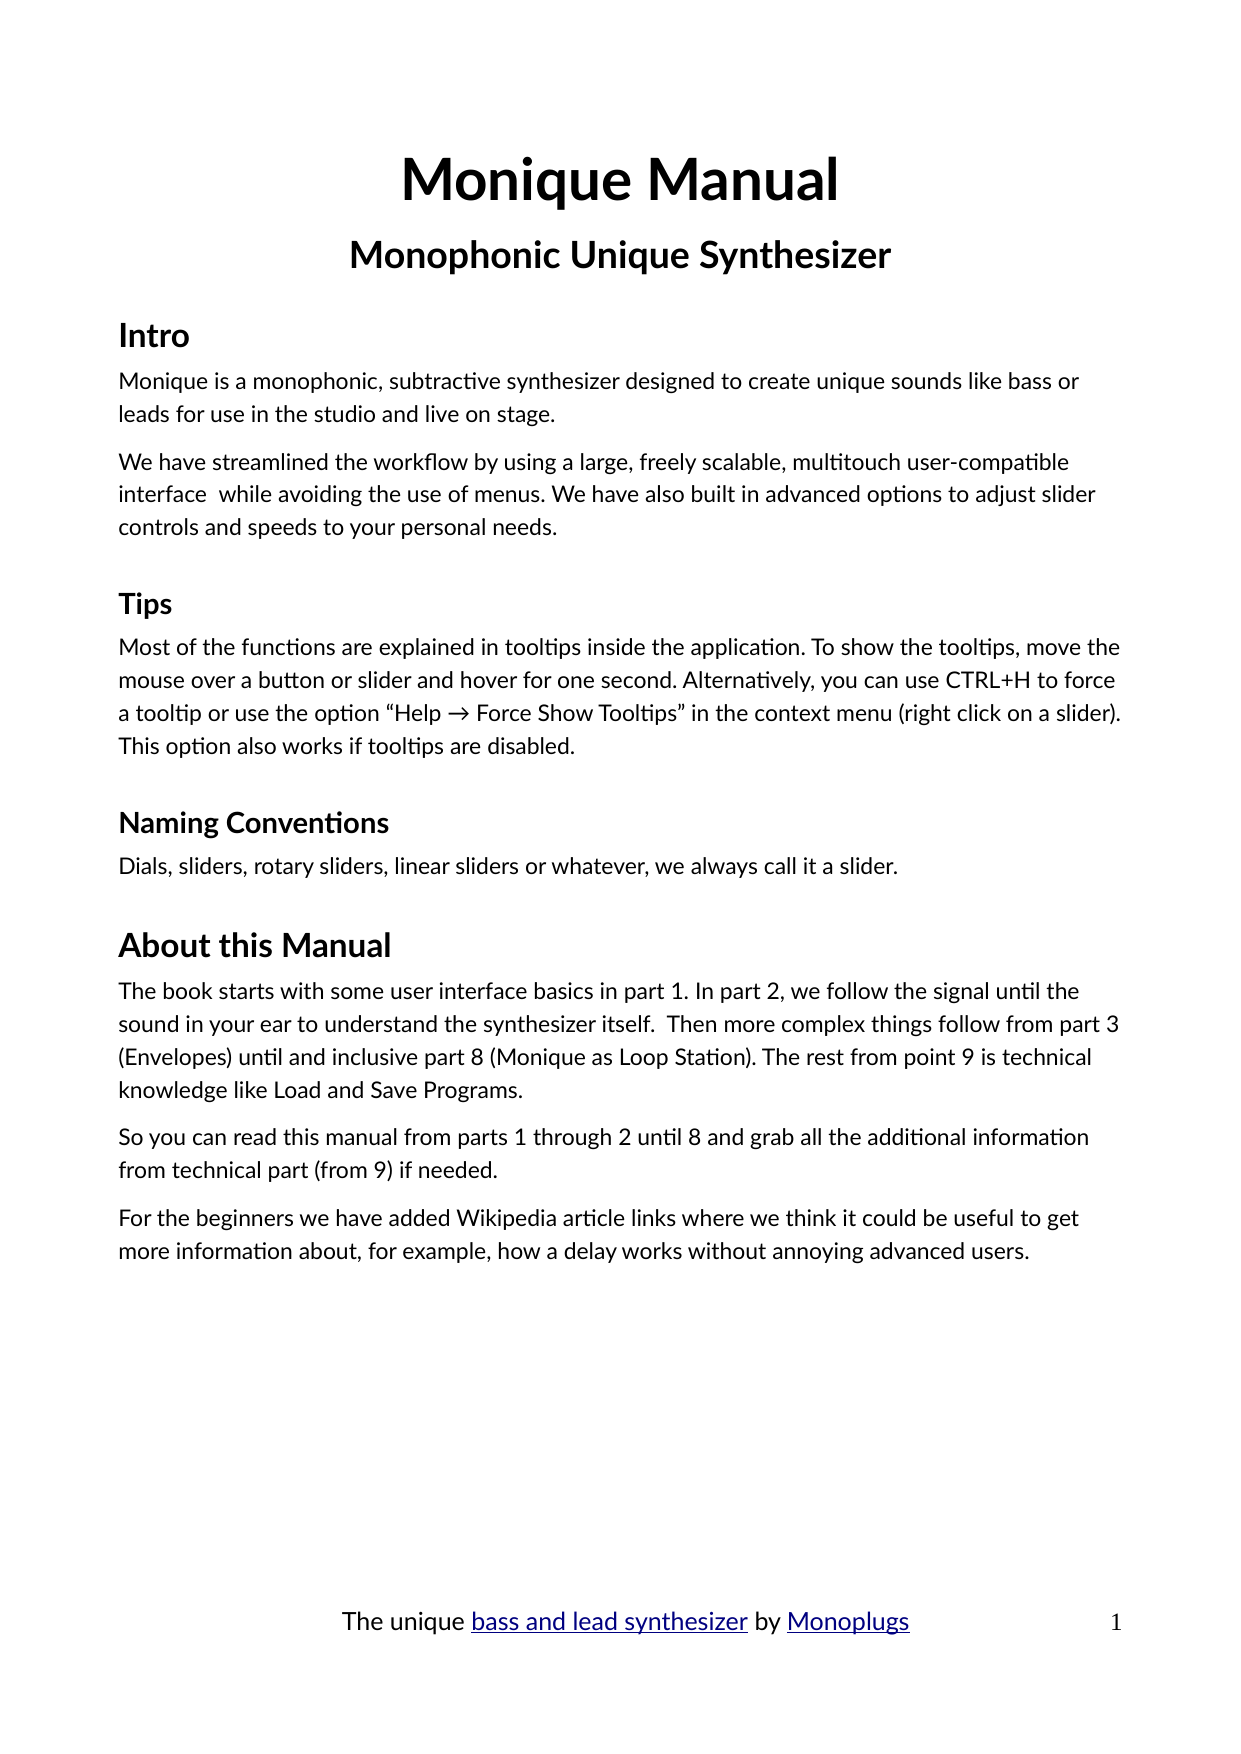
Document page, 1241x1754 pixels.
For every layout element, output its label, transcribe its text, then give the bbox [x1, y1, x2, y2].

text For the beginners we have added Wikipedia article links where we think it could be useful to get more information about, for example, how a delay works without annoying advanced users. [118, 1203, 1122, 1264]
subtitle Monophonic Unique Synthesizer [118, 232, 1122, 277]
text Most of the functions are explained in tooltips inside the application. To show the tooltips, move the mouse over a button or slider and hover for one second. Alternatively, you can use CTRL+H to force a tooltip or use the option “Help → Force Show Tooltips” in the context menu (right click on a slider). This option also works if tooltips are disabled. [118, 633, 1122, 759]
subtitle Tips [118, 586, 1122, 621]
text We have streamlined the workflow by using a large, freely scalable, multitouch user-compatible interface while avoiding the use of menus. We have also built in advanced options to adjust slider controls and speeds to your personal needs. [118, 447, 1122, 541]
title Monique Manual [118, 143, 1122, 213]
subtitle Naming Conventions [118, 804, 1122, 839]
text The book starts with some user interface basics in part 1. In part 2, we follow the signal until the sound in your ear to understand the synthesizer itself. Then more complex things follow from part 3 (Envelopes) until and inclusive part 8 (Monique as Loop Station). The rest from point 9 is technical knowledge like Load and Save Programs. [118, 977, 1122, 1103]
subtitle Intro [118, 314, 1122, 354]
text So you can read this manual from parts 1 through 2 until 8 and grab all the additional information from technical part (from 9) if needed. [118, 1123, 1122, 1183]
text Dials, sliders, rotary sliders, linear sliders or whatever, we always call it a slider. [118, 852, 1122, 879]
text Monique is a monophonic, subtractive synthesizer designed to create unique sounds like bass or leads for use in the studio and live on stage. [118, 367, 1122, 427]
subtitle About this Manual [118, 924, 1122, 964]
